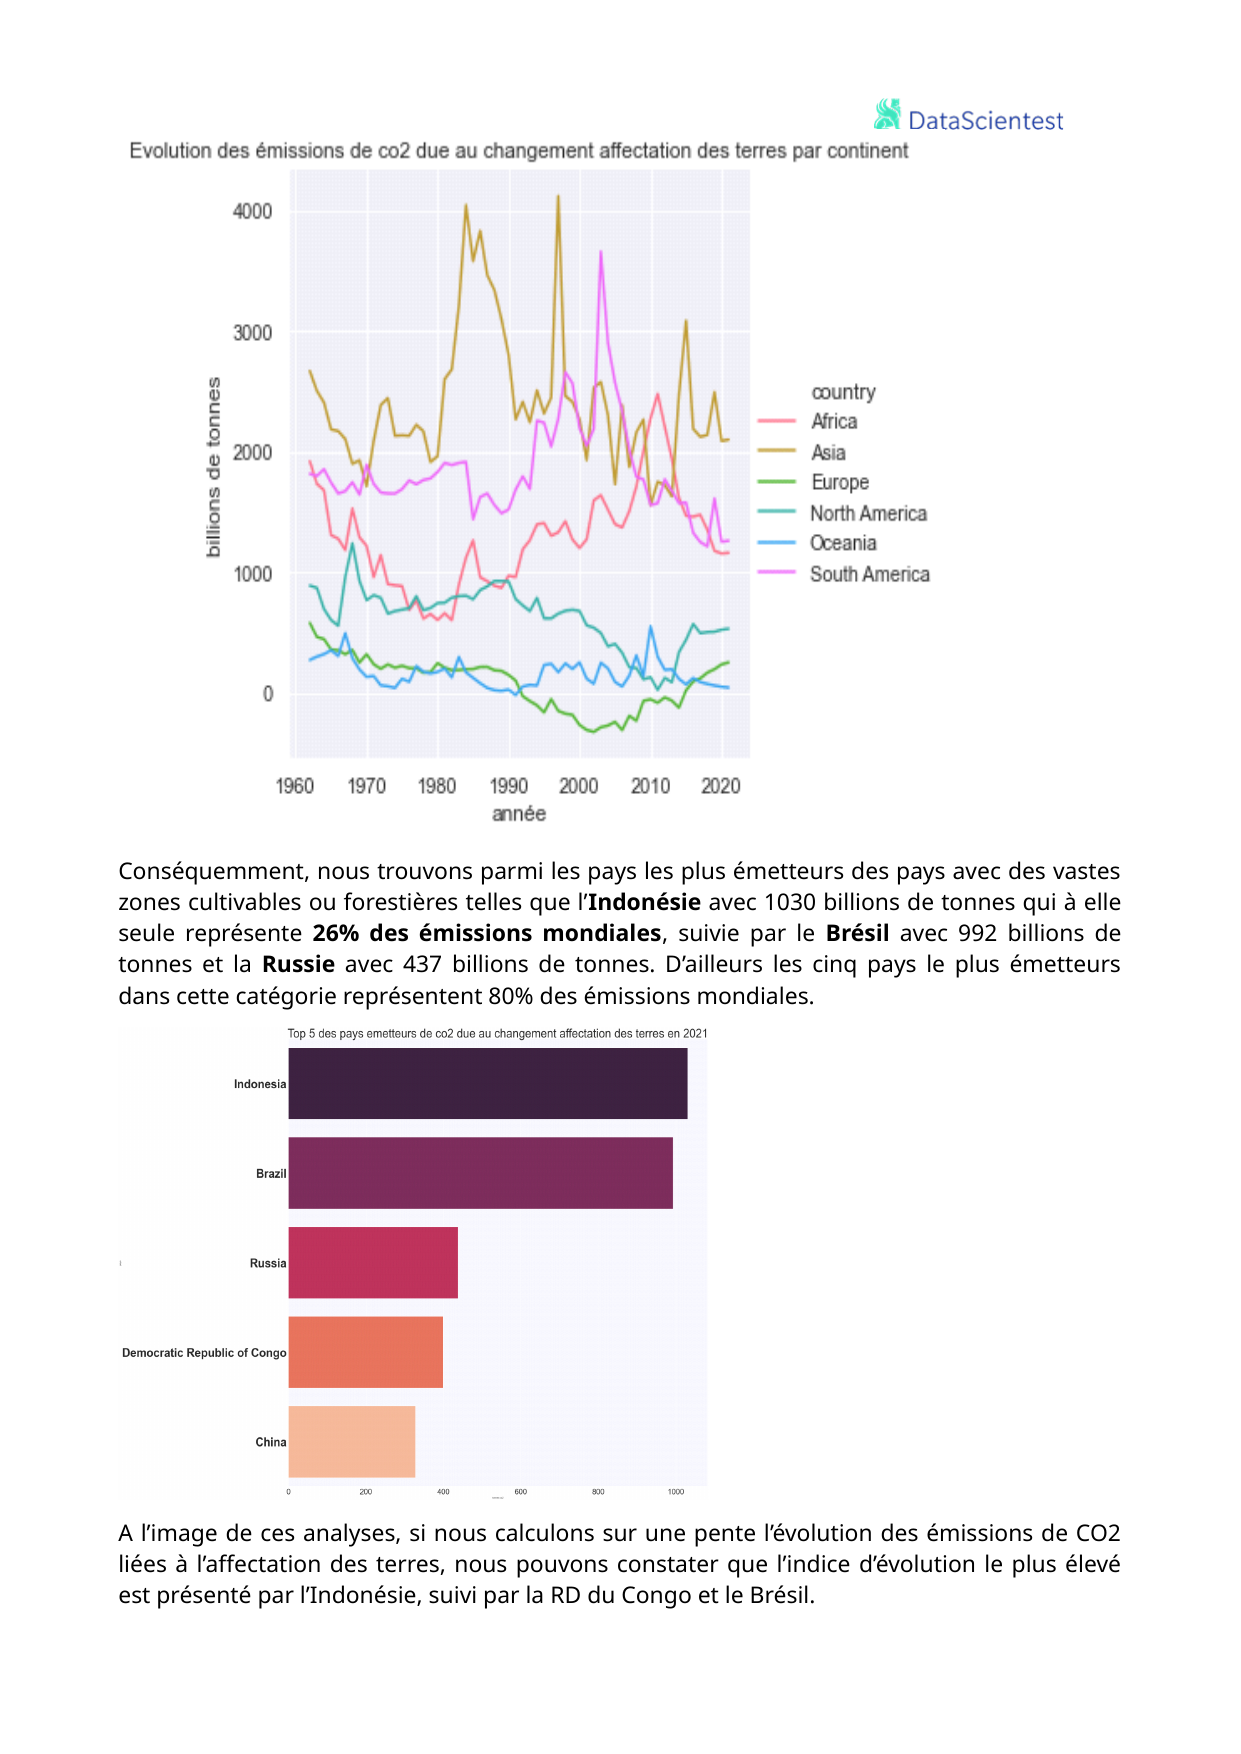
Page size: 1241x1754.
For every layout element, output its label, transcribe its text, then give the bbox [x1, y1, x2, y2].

text A l’image de ces analyses, si nous calculons sur une pente l’évolution des émissions de CO2 liées à l’affectation des terres, nous pouvons constater que l’indice d’évolution le plus élevé est présenté par l’Indonésie, suivi par la RD du Congo et le Brésil. [118, 1517, 1122, 1610]
text Conséquemment, nous trouvons parmi les pays les plus émetteurs des pays avec des vastes zones cultivables ou forestières telles que l’Indonésie avec 1030 billions de tonnes qui à elle seule représente 26% des émissions mondiales, suivie par le Brésil avec 992 billions de tonnes et la Russie avec 437 billions de tonnes. D’ailleurs les cinq pays le plus émetteurs dans cette catégorie représentent 80% des émissions mondiales. [118, 855, 1122, 1011]
